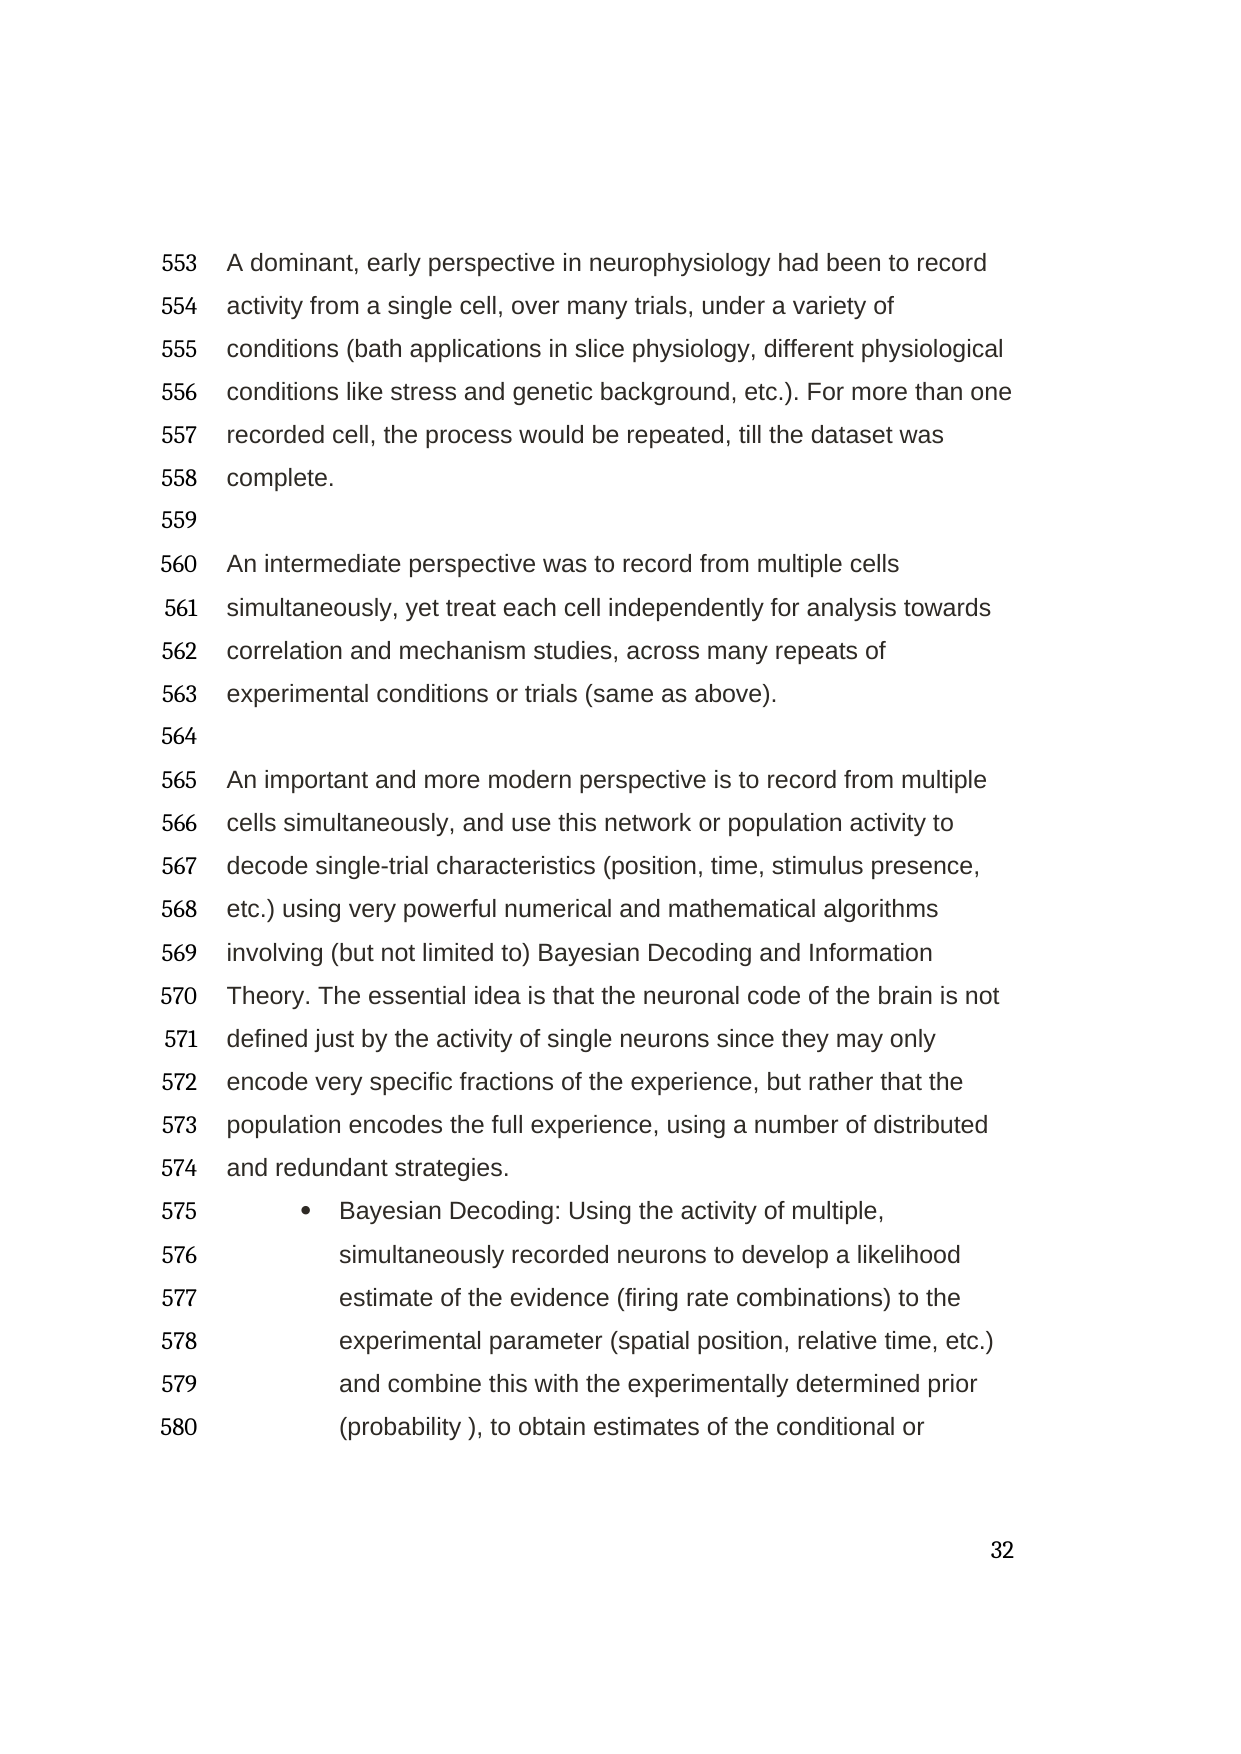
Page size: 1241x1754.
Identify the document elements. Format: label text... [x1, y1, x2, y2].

text An intermediate perspective was to record from multiple cells simultaneously, yet treat each cell independently for analysis towards correlation and mechanism studies, across many repeats of experimental conditions or trials (same as above). [226, 549, 1014, 708]
list Bayesian Decoding: Using the activity of multiple, simultaneously recorded neurons to develop a likelihood estimate of the evidence (firing rate combinations) to the experimental parameter (spatial position, relative time, etc.) and combine this with the experimentally determined prior (probability ), to obtain estimates of the conditional or [301, 1196, 1014, 1441]
text An important and more modern perspective is to record from multiple cells simultaneously, and use this network or population activity to decode single-trial characteristics (position, time, stimulus presence, etc.) using very powerful numerical and mathematical algorithms involving (but not limited to) Bayesian Decoding and Information Theory. The essential idea is that the neuronal code of the brain is not defined just by the activity of single neurons since they may only encode very specific fractions of the experience, but rather that the population encodes the full experience, using a number of distributed and redundant strategies. [226, 765, 1014, 1182]
text A dominant, early perspective in neurophysiology had been to record activity from a single cell, over many trials, under a variety of conditions (bath applications in slice physiology, different physiological conditions like stress and genetic background, etc.). For more than one recorded cell, the process would be repeated, till the dataset was complete. [226, 248, 1014, 492]
